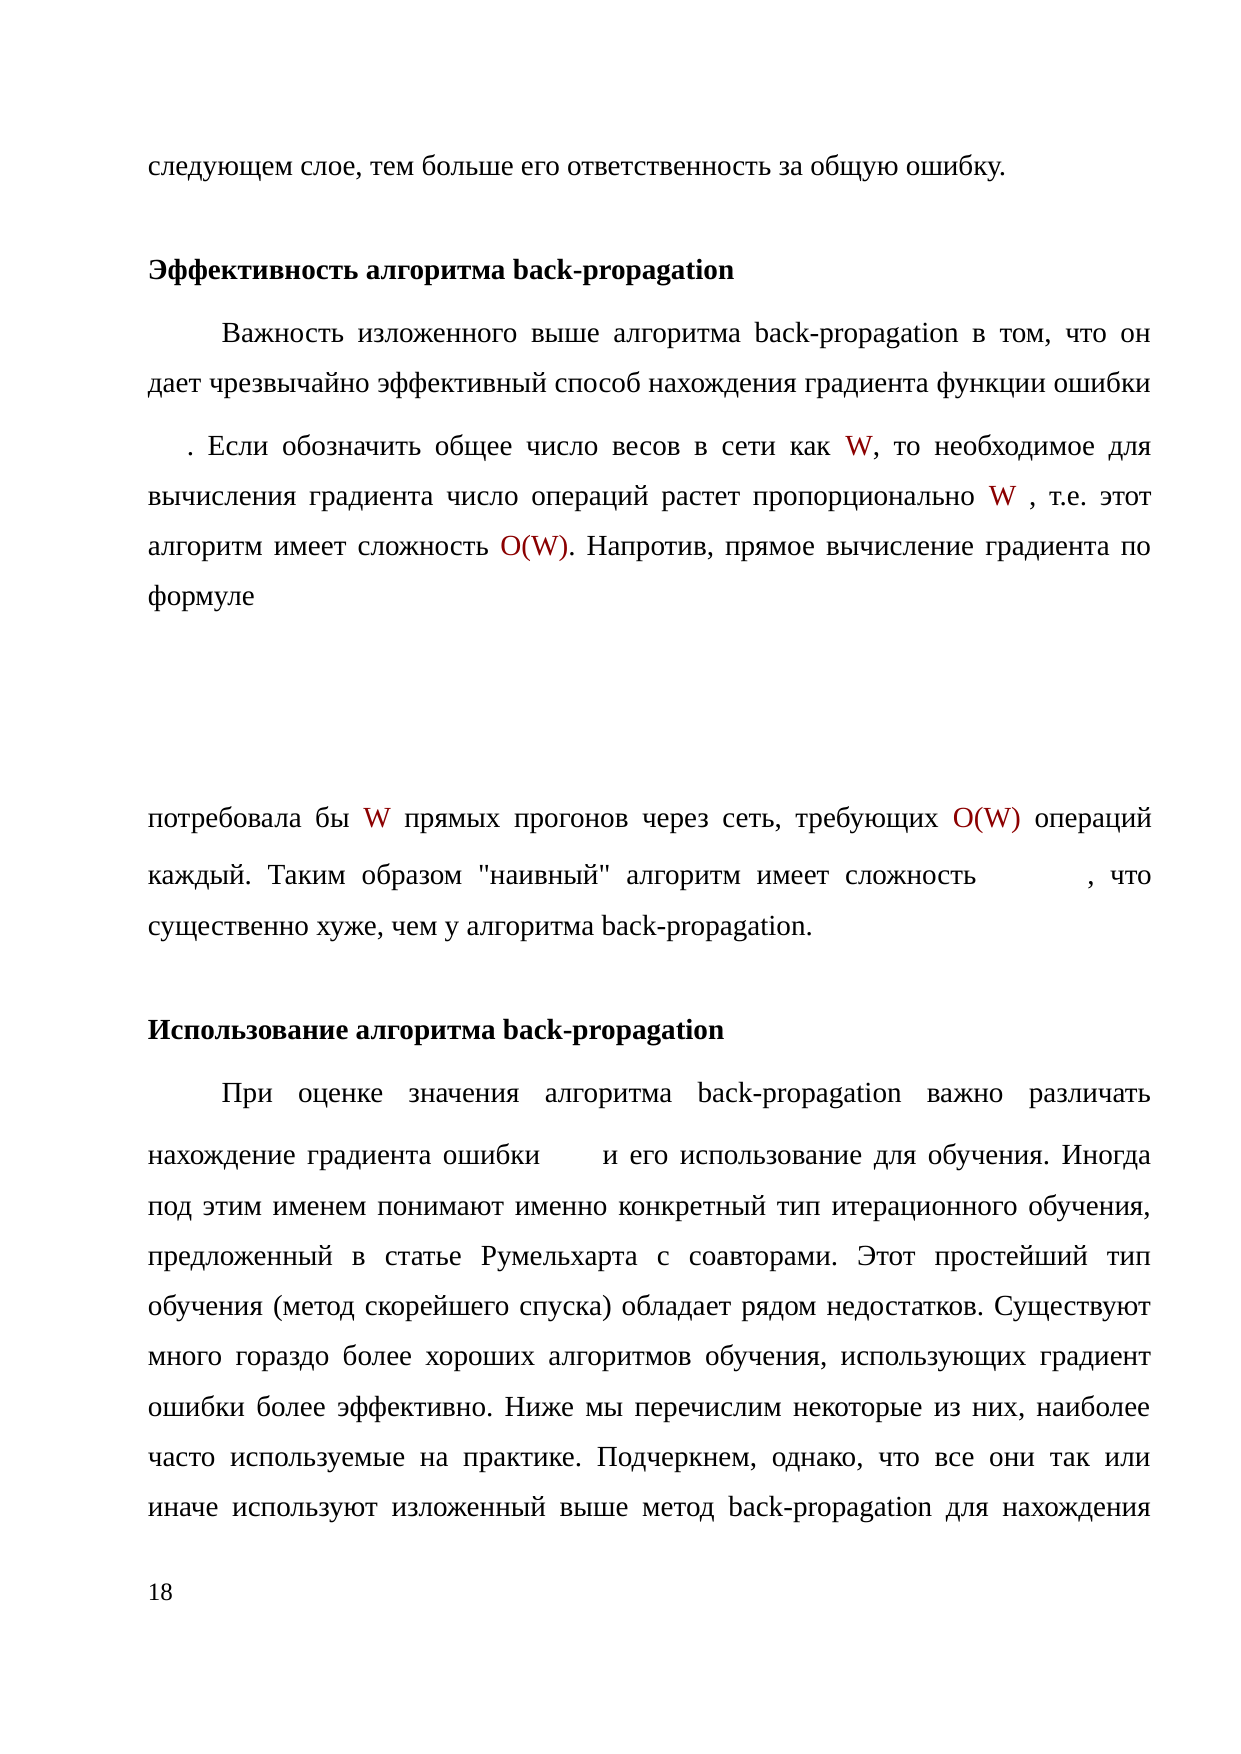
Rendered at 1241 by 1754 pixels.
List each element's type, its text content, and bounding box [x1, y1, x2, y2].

subtitle Эффективность алгоритма back-propagation [148, 252, 1152, 286]
text При оценке значения алгоритма back-propagation важно различать нахождение градиента ошибки и его использование для обучения. Иногда под этим именем понимают именно конкретный тип итерационного обучения, предложенный в статье Румельхарта с соавторами. Этот простейший тип обучения (метод скорейшего спуска) обладает рядом недостатков. Существуют много гораздо более хороших алгоритмов обучения, использующих градиент ошибки более эффективно. Ниже мы перечислим некоторые из них, наиболее часто используемые на практике. Подчеркнем, однако, что все они так или иначе используют изложенный выше метод back-propagation для нахождения [148, 1075, 1152, 1523]
text Важность изложенного выше алгоритма back-propagation в том, что он дает чрезвычайно эффективный способ нахождения градиента функции ошибки . Если обозначить общее число весов в сети как W, то необходимое для вычисления градиента число операций растет пропорционально W , т.е. этот алгоритм имеет сложность O(W). Напротив, прямое вычисление градиента по формуле [148, 315, 1152, 612]
text потребовала бы W прямых прогонов через сеть, требующих O(W) операций каждый. Таким образом "наивный" алгоритм имеет сложность , что существенно хуже, чем у алгоритма back-propagation. [148, 800, 1152, 941]
subtitle Использование алгоритма back-propagation [148, 1012, 1152, 1046]
text следующем слое, тем больше его ответственность за общую ошибку. [148, 148, 1152, 181]
